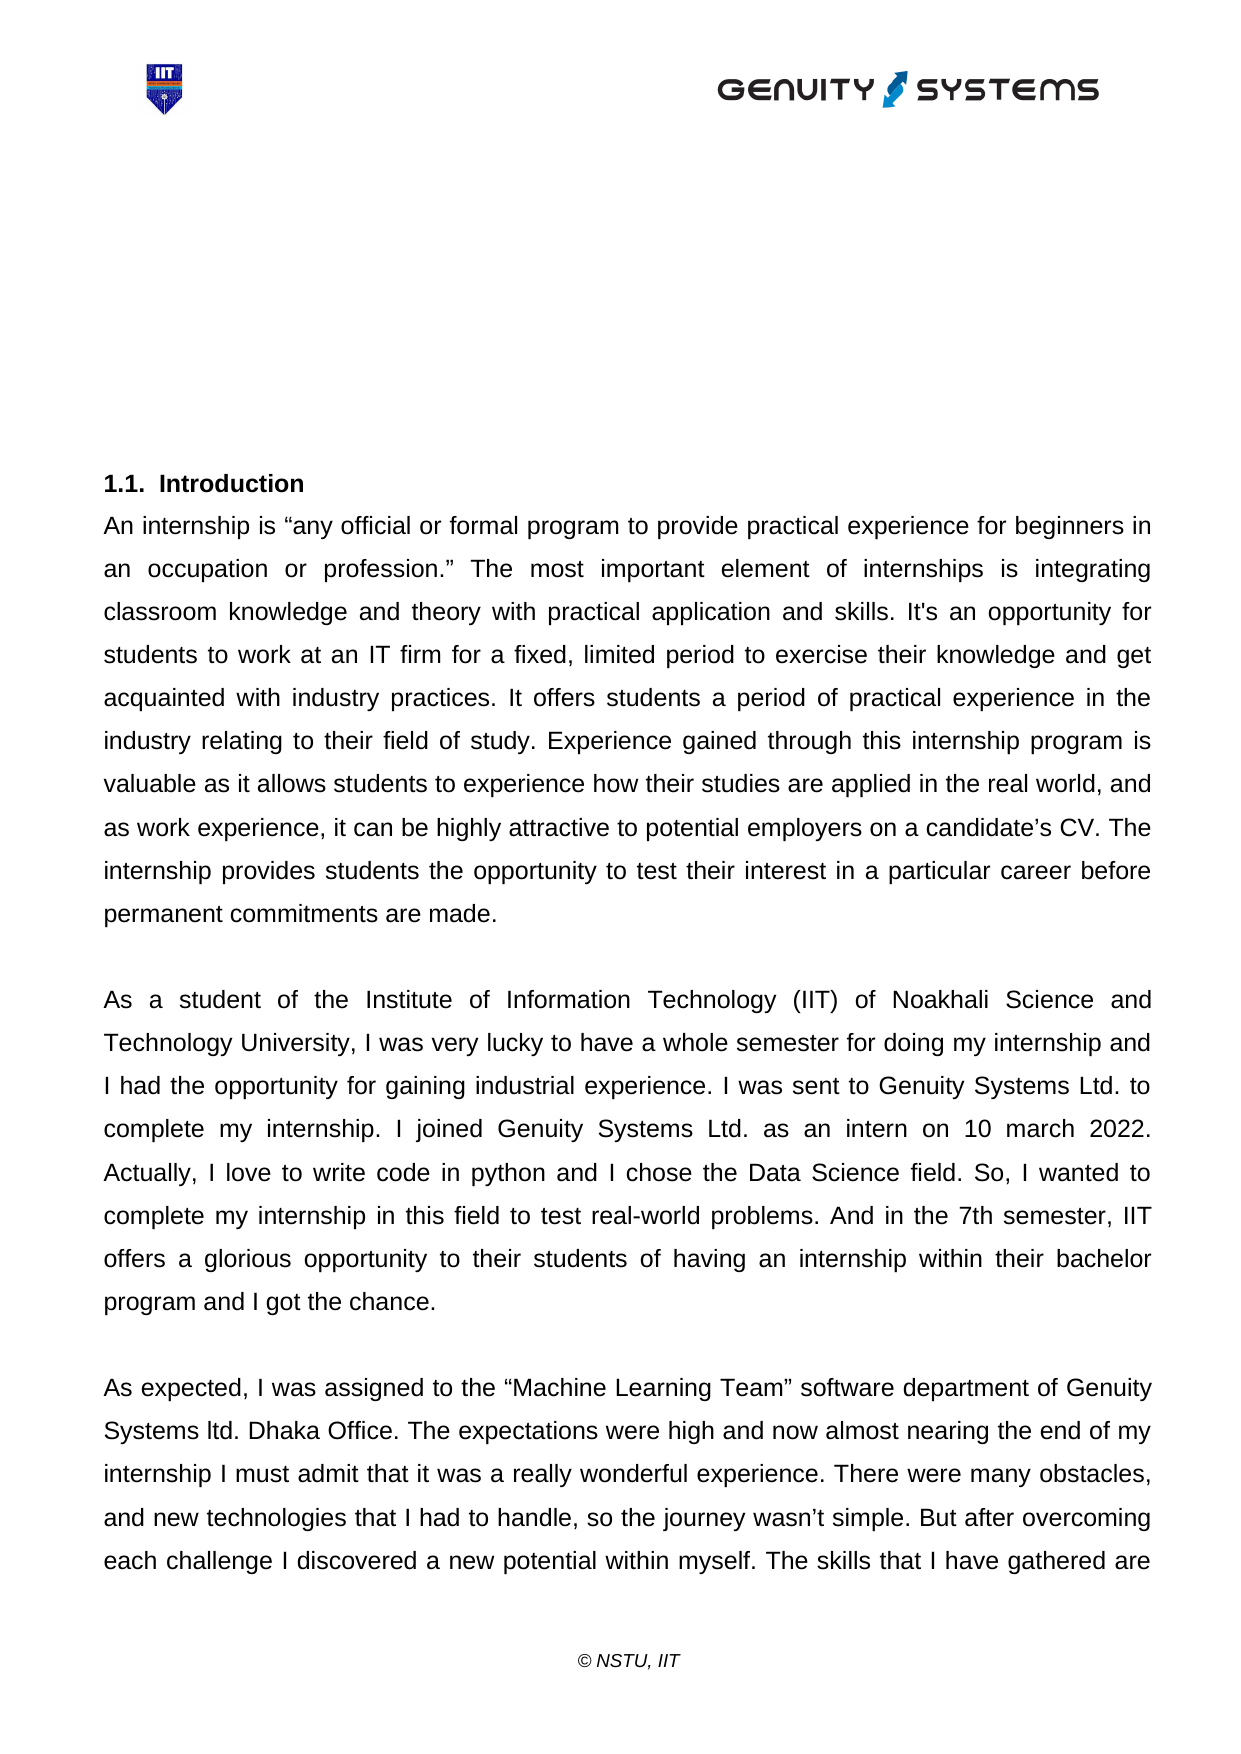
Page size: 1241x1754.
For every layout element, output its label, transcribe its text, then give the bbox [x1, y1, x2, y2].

picture [137, 62, 192, 117]
text As expected, I was assigned to the “Machine Learning Team” software department of Genuity Systems ltd. Dhaka Office. The expectations were high and now almost nearing the end of my internship I must admit that it was a really wonderful experience. There were many obstacles, and new technologies that I had to handle, so the journey wasn’t simple. But after overcoming each challenge I discovered a new potential within myself. The skills that I have gathered are [103, 1373, 1153, 1574]
subtitle 1.1. Introduction [103, 469, 1153, 498]
text An internship is “any official or formal program to provide practical experience for beginners in an occupation or profession.” The most important element of internships is integrating classroom knowledge and theory with practical application and skills. It's an opportunity for students to work at an IT firm for a fixed, limited period to exercise their knowledge and get acquainted with industry practices. It offers students a period of practical experience in the industry relating to their field of study. Experience gained through this internship program is valuable as it allows students to experience how their studies are applied in the real world, and as work experience, it can be highly attractive to potential employers on a candidate’s CV. The internship provides students the opportunity to test their interest in a particular career before permanent commitments are made. [103, 511, 1153, 927]
picture [714, 70, 1101, 108]
text As a student of the Institute of Information Technology (IIT) of Noakhali Science and Technology University, I was very lucky to have a whole semester for doing my internship and I had the opportunity for gaining industrial experience. I was sent to Genuity Systems Ltd. to complete my internship. I joined Genuity Systems Ltd. as an intern on 10 march 2022. Actually, I love to write code in python and I chose the Data Science field. So, I wanted to complete my internship in this field to test real-world problems. And in the 7th semester, IIT offers a glorious opportunity to their students of having an internship within their bachelor program and I got the chance. [103, 985, 1153, 1316]
